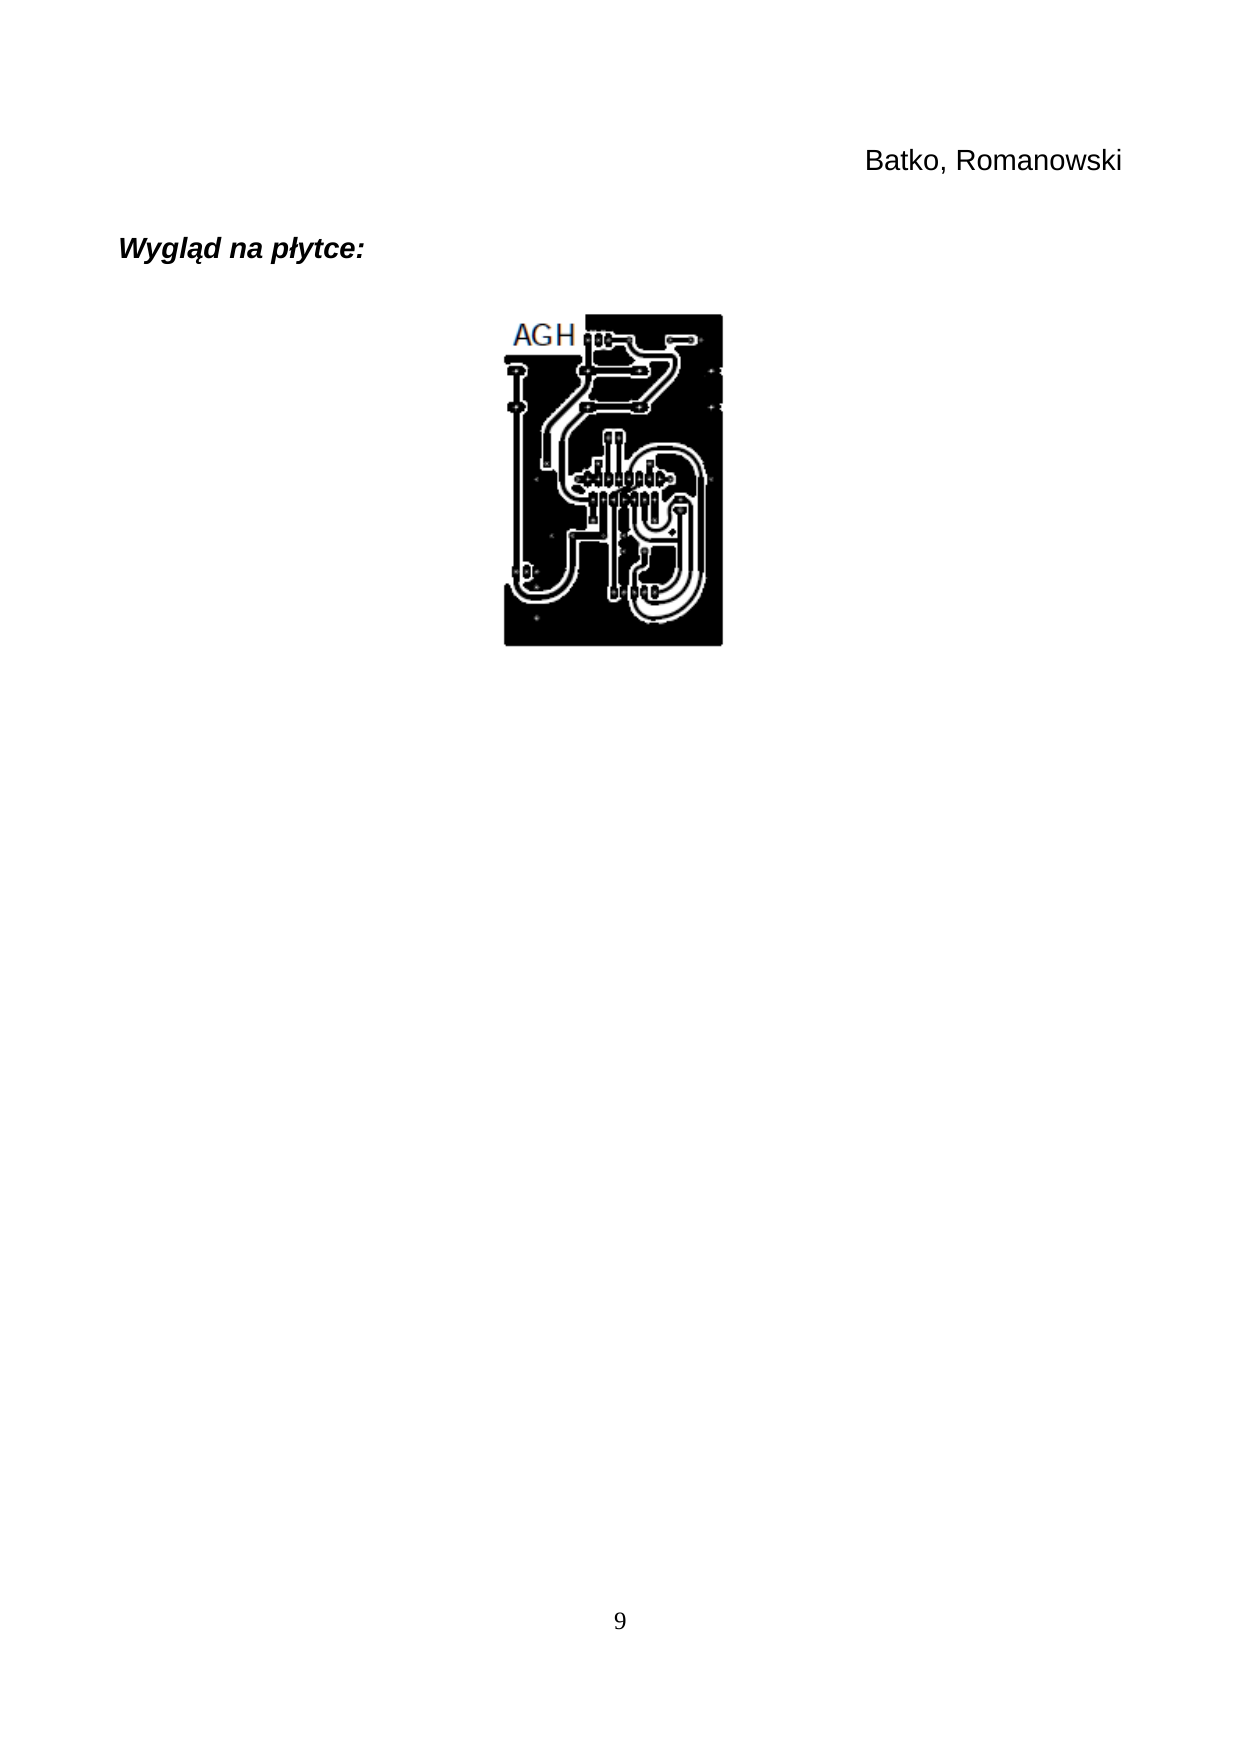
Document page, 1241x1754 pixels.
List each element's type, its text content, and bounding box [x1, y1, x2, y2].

picture [481, 277, 759, 662]
subtitle Wygląd na płytce: [118, 231, 1122, 265]
